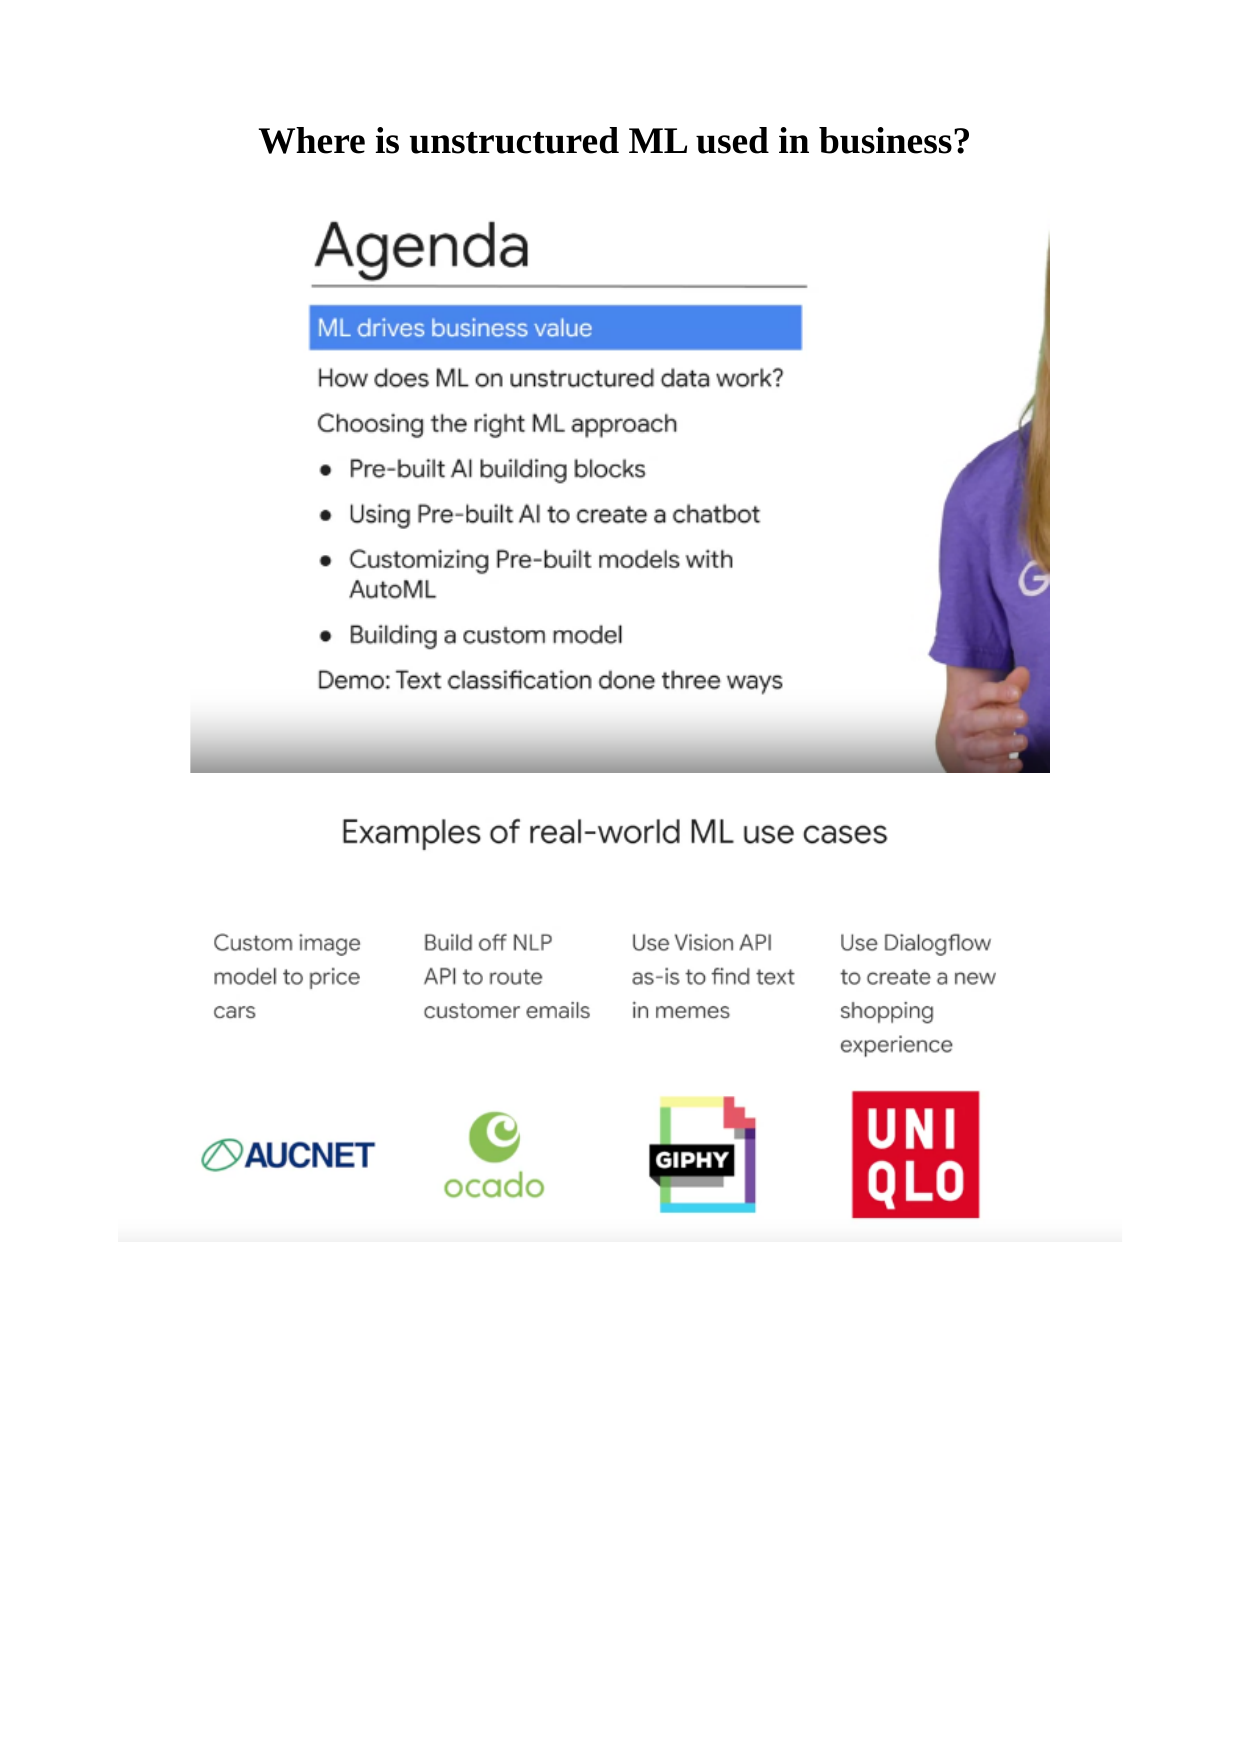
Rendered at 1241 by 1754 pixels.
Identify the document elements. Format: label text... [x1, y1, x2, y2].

subtitle Where is unstructured ML used in business? [118, 118, 1122, 161]
picture [118, 801, 1123, 1242]
picture [190, 202, 1050, 773]
